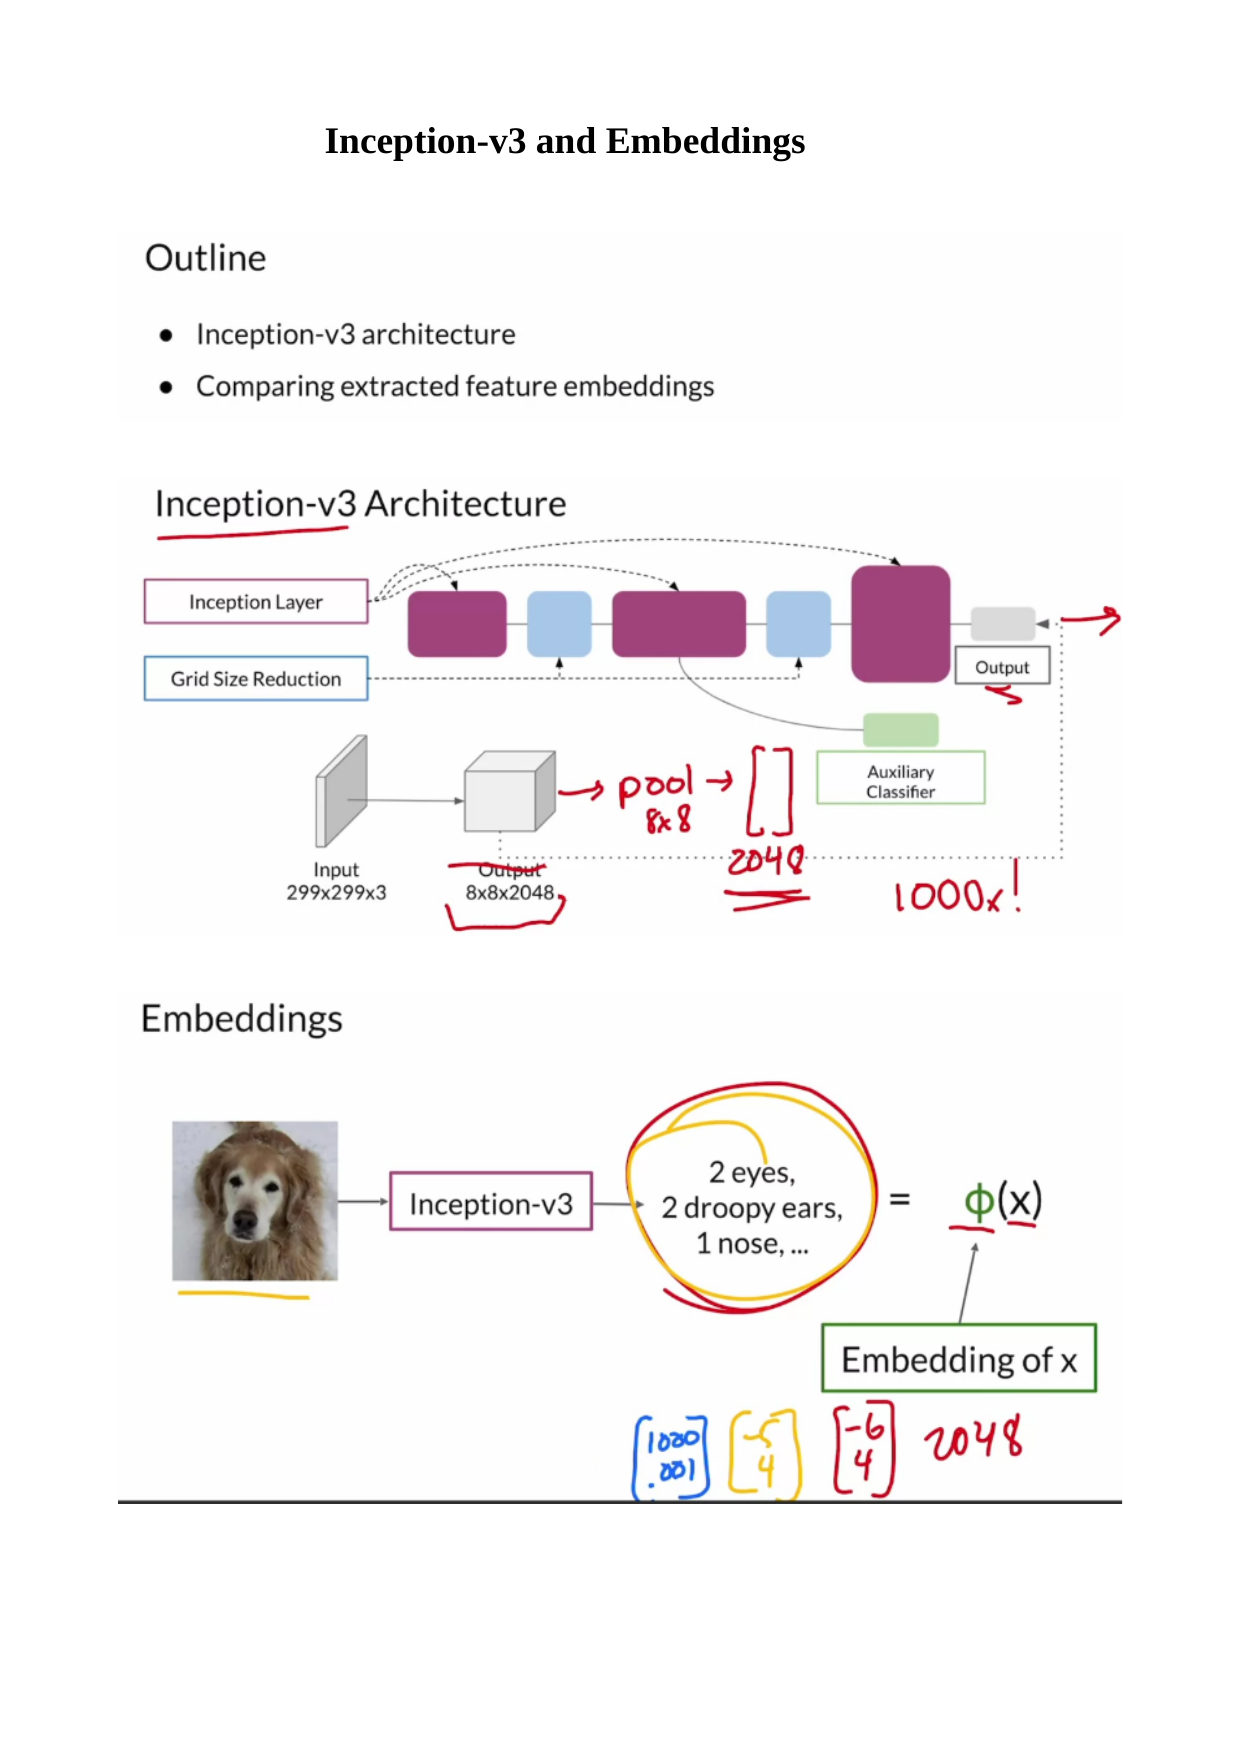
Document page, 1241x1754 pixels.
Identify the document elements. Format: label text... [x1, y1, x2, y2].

picture [118, 993, 1123, 1504]
subtitle Inception-v3 and Embeddings [118, 118, 1122, 161]
picture [118, 478, 1123, 936]
picture [118, 233, 1123, 422]
